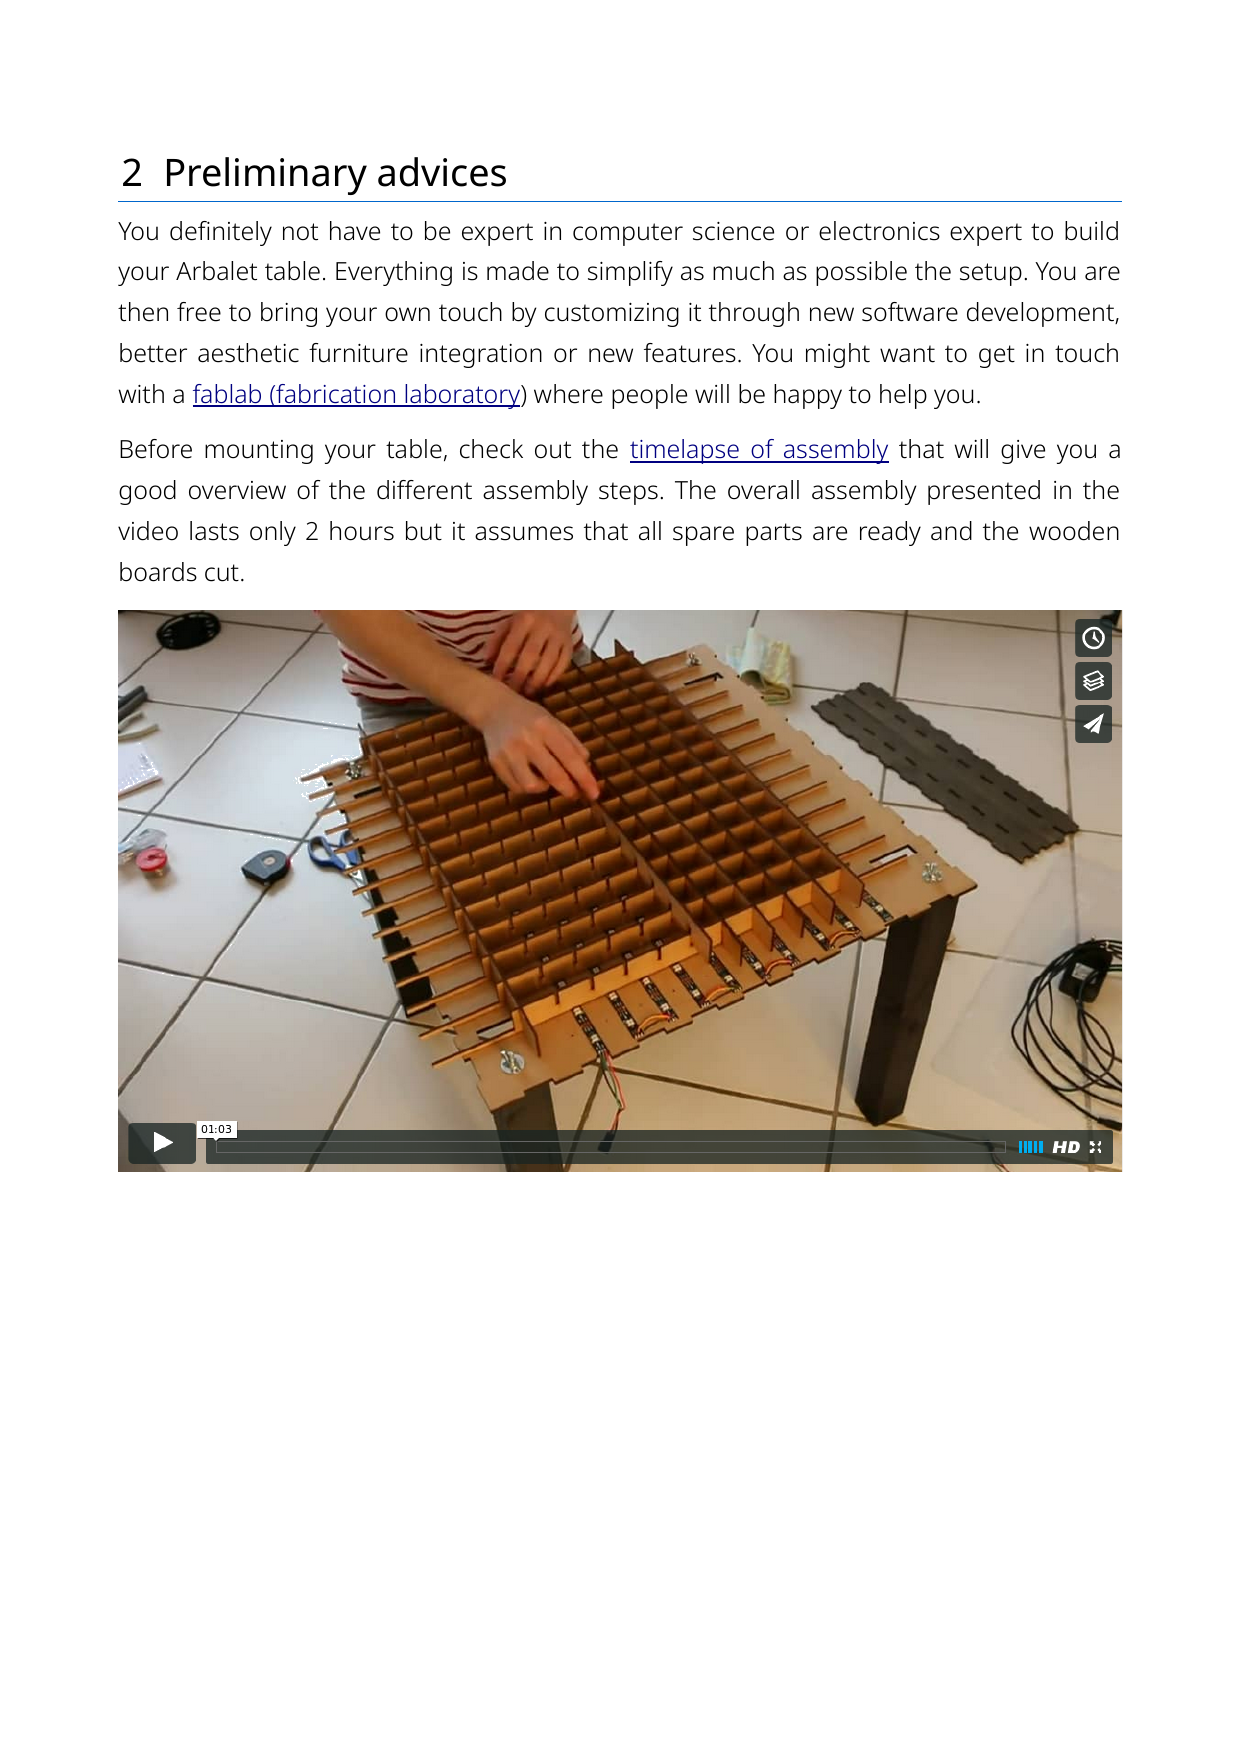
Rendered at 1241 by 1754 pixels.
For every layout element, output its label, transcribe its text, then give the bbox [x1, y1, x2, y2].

text Before mounting your table, check out the timelapse of assembly that will give you a good overview of the different assembly steps. The overall assembly presented in the video lasts only 2 hours but it assumes that all spare parts are ready and the wooden boards cut. [118, 432, 1122, 588]
text You definitely not have to be expert in computer science or electronics expert to build your Arbalet table. Everything is made to simplify as much as possible the setup. You are then free to bring your own touch by customizing it through new software development, better aesthetic furniture integration or new features. You might want to get in touch with a fablab (fabrication laboratory) where people will be happy to help you. [118, 213, 1122, 411]
picture [118, 610, 1123, 1172]
subtitle Preliminary advices [118, 143, 1122, 201]
